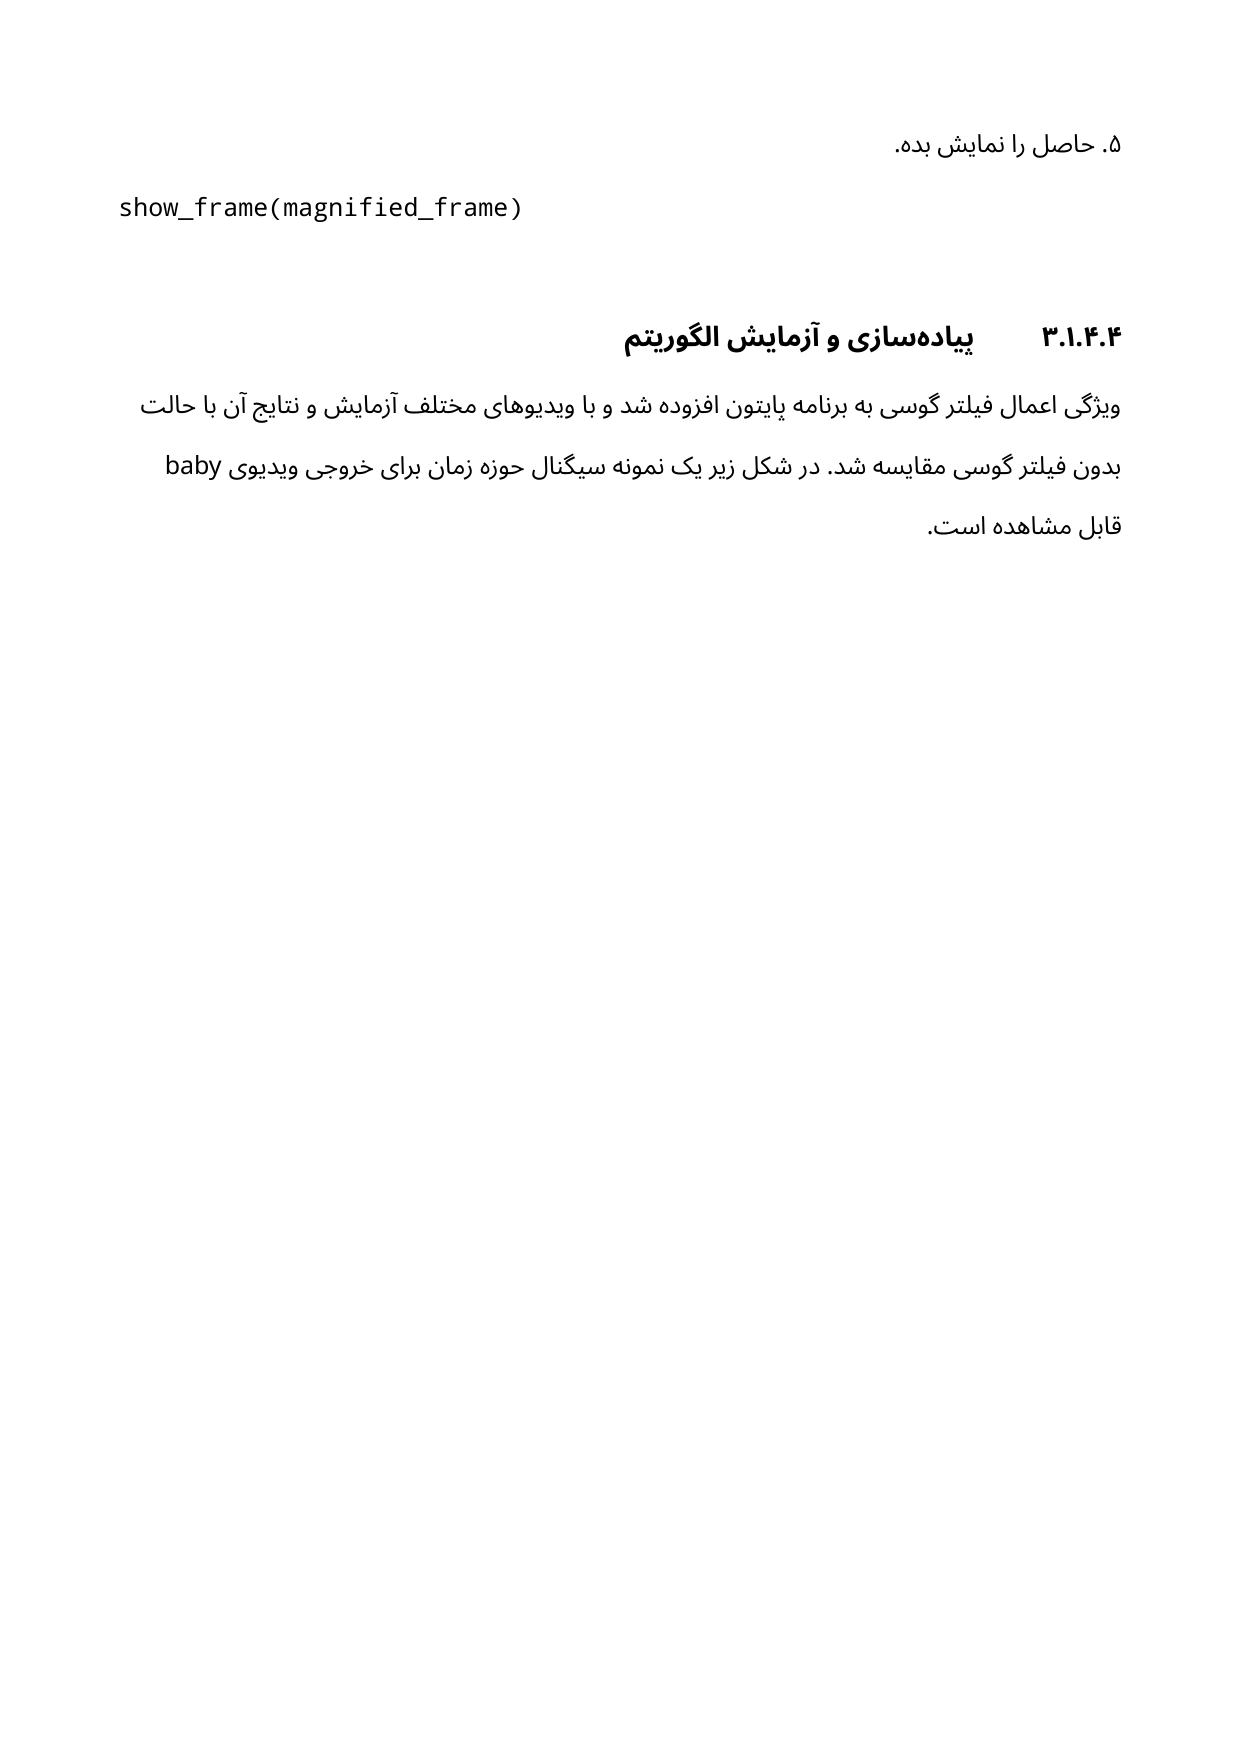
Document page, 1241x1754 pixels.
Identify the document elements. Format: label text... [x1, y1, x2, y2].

text ویژگی اعمال فیلتر گوسی به برنامه پایتون افزوده شد و با ویدیوهای مختلف آزمایش و نتایج آن با حالت بدون فیلتر گوسی مقایسه شد. در شکل زیر یک نمونه سیگنال حوزه زمان برای خروجی ویدیوی baby قابل مشاهده است. [118, 379, 1122, 553]
subtitle پیاده‌سازی و آزمایش الگوریتم [118, 308, 1122, 366]
text show_frame(magnified_frame) [118, 193, 1122, 223]
text ۵. حاصل را نمایش بده. [118, 118, 1122, 171]
